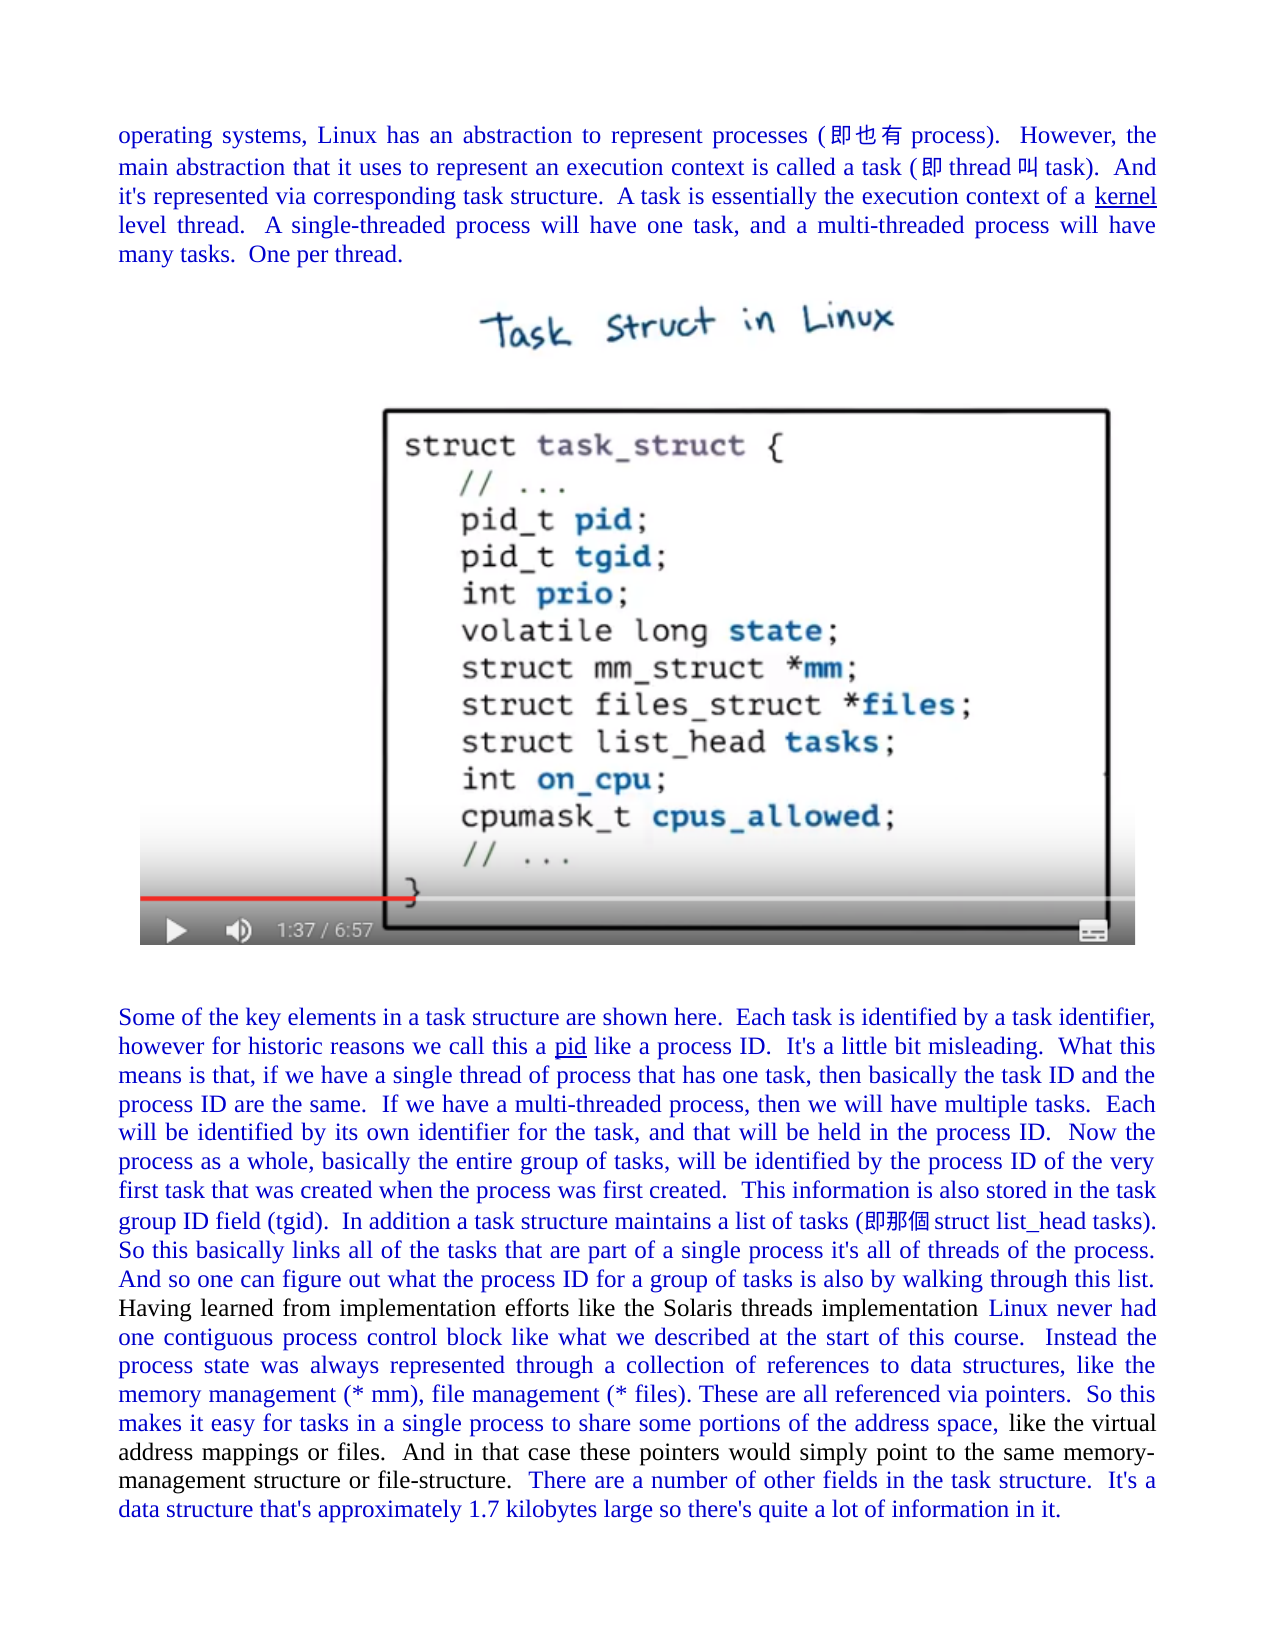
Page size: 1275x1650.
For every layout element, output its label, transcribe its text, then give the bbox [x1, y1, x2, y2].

text Some of the key elements in a task structure are shown here. Each task is identified by a task identifier, however for historic reasons we call this a pid like a process ID. It's a little bit misleading. What this means is that, if we have a single thread of process that has one task, then basically the task ID and the process ID are the same. If we have a multi-threaded process, then we will have multiple tasks. Each will be identified by its own identifier for the task, and that will be held in the process ID. Now the process as a whole, basically the entire group of tasks, will be identified by the process ID of the very first task that was created when the process was first created. This information is also stored in the task group ID field (tgid). In addition a task structure maintains a list of tasks (即那個struct list_head tasks). So this basically links all of the tasks that are part of a single process it's all of threads of the process. And so one can figure out what the process ID for a group of tasks is also by walking through this list. Having learned from implementation efforts like the Solaris threads implementation Linux never had one contiguous process control block like what we described at the start of this course. Instead the process state was always represented through a collection of references to data structures, like the memory management (* mm), file management (* files). These are all referenced via pointers. So this makes it easy for tasks in a single process to share some portions of the address space, like the virtual address mappings or files. And in that case these pointers would simply point to the same memory-management structure or file-structure. There are a number of other fields in the task structure. It's a data structure that's approximately 1.7 kilobytes large so there's quite a lot of information in it. [118, 1002, 1157, 1523]
text operating systems, Linux has an abstraction to represent processes (即也有process). However, the main abstraction that it uses to represent an execution context is called a task (即thread叫task). And it's represented via corresponding task structure. A task is essentially the execution context of a kernel level thread. A single-threaded process will have one task, and a multi-threaded process will have many tasks. One per thread. [118, 118, 1157, 268]
picture [140, 296, 1136, 945]
